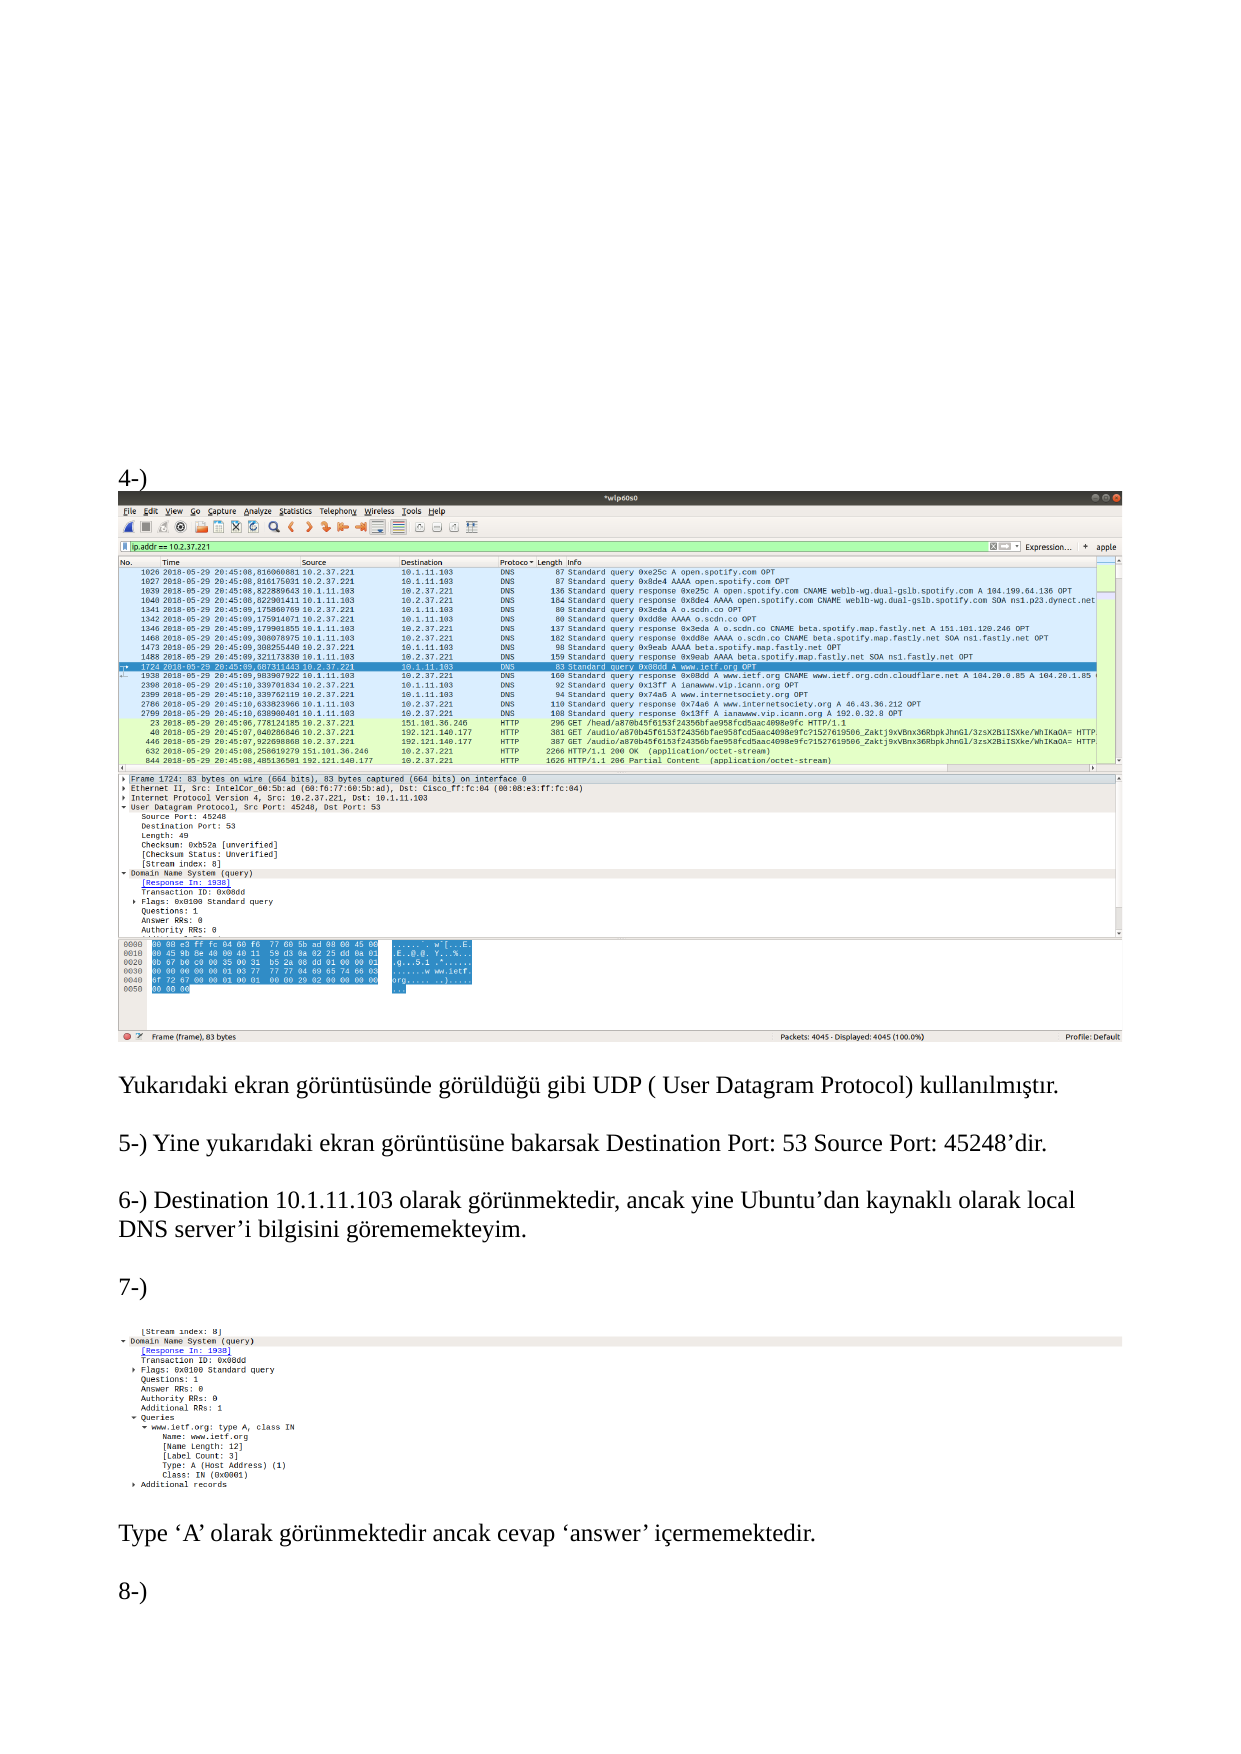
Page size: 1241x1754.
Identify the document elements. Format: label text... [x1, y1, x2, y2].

text Type ‘A’ olarak görünmektedir ancak cevap ‘answer’ içermemektedir. [118, 1518, 1122, 1547]
text 7-) [118, 1272, 1122, 1301]
text 6-) Destination 10.1.11.103 olarak görünmektedir, ancak yine Ubuntu’dan kaynaklı olarak local DNS server’i bilgisini görememekteyim. [118, 1186, 1122, 1243]
text 4-) [118, 463, 1122, 491]
picture [118, 491, 1123, 1042]
text 8-) [118, 1576, 1122, 1604]
picture [118, 1329, 1123, 1490]
text Yukarıdaki ekran görüntüsünde görüldüğü gibi UDP ( User Datagram Protocol) kullanılmıştır. [118, 1071, 1122, 1099]
text 5-) Yine yukarıdaki ekran görüntüsüne bakarsak Destination Port: 53 Source Port: 45248’dir. [118, 1128, 1122, 1157]
